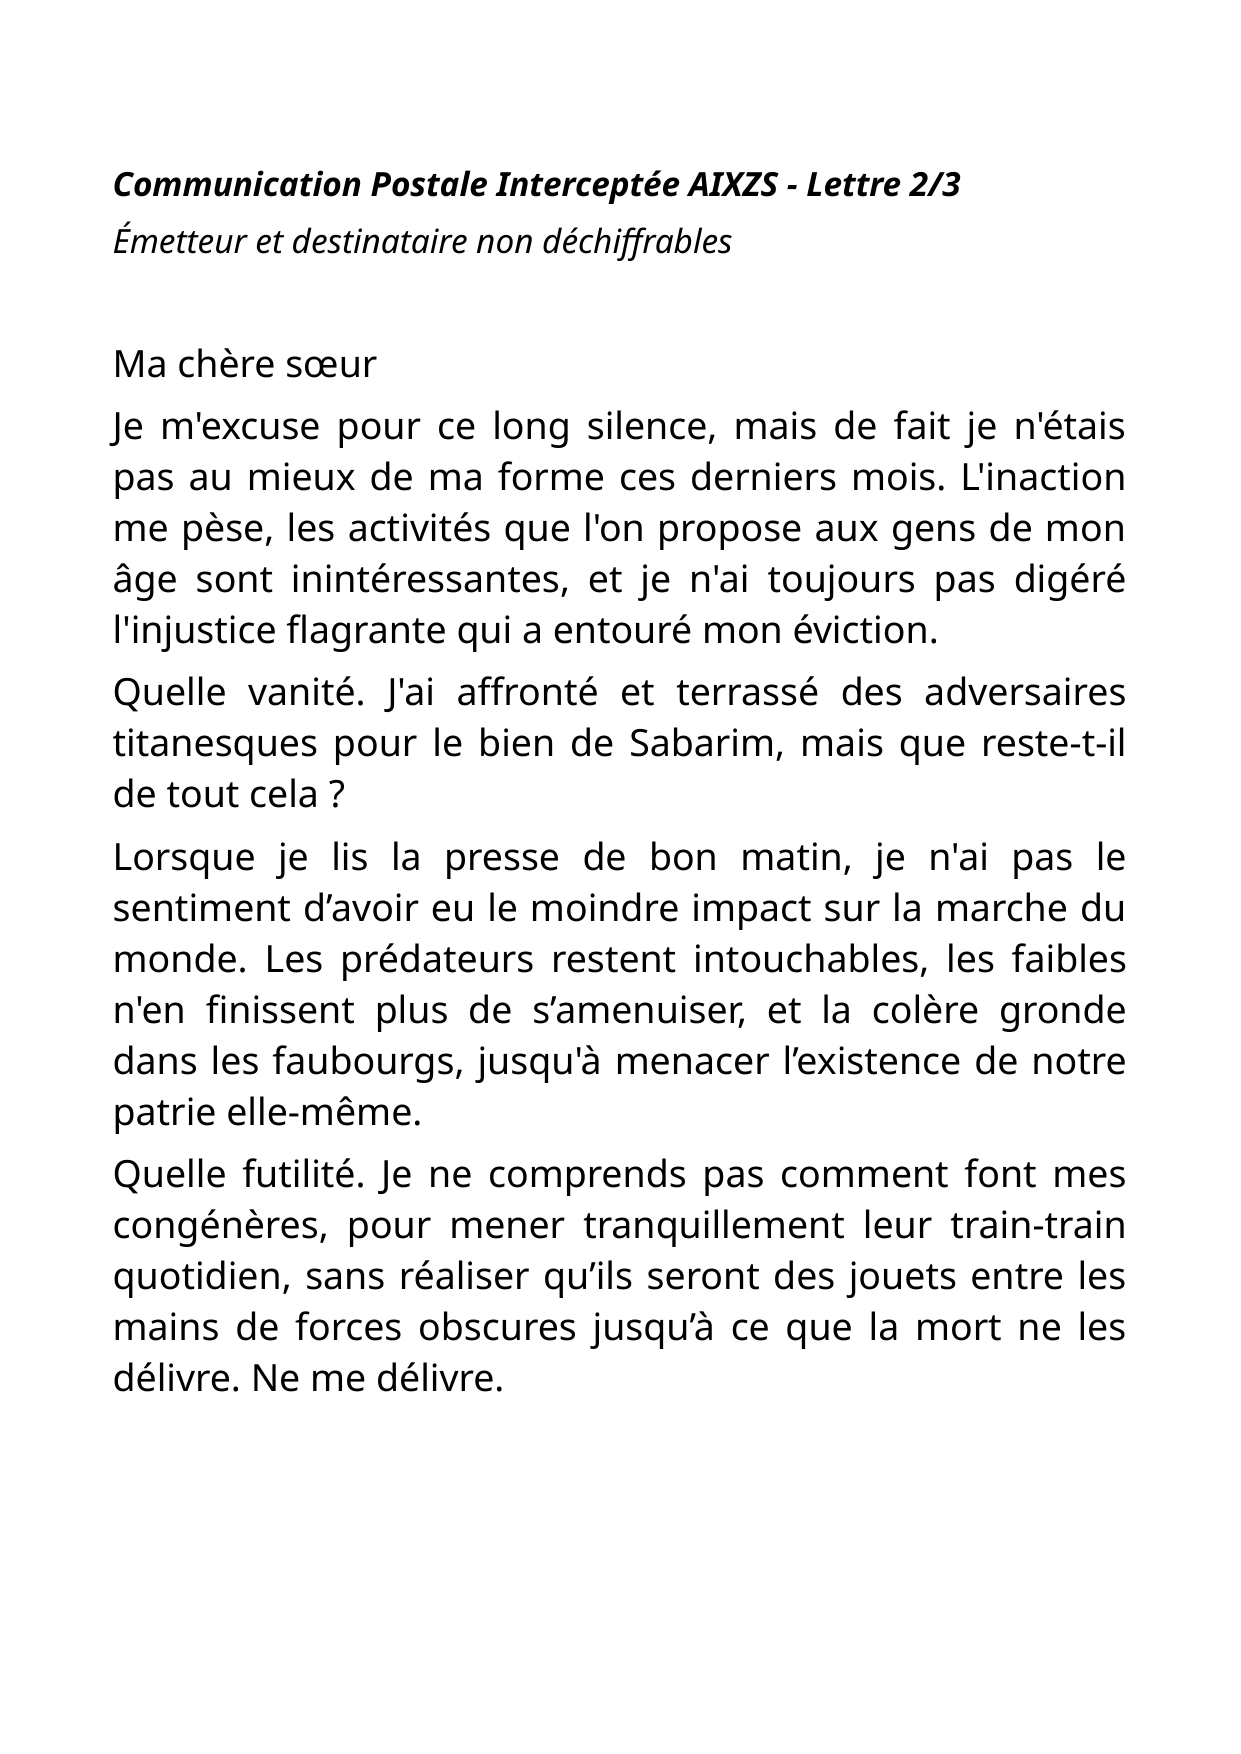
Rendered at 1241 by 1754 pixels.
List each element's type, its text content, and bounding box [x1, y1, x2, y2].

text Lorsque je lis la presse de bon matin, je n'ai pas le sentiment d’avoir eu le moindre impact sur la marche du monde. Les prédateurs restent intouchables, les faibles n'en finissent plus de s’amenuiser, et la colère gronde dans les faubourgs, jusqu'à menacer l’existence de notre patrie elle-même. [112, 830, 1128, 1136]
text Je m'excuse pour ce long silence, mais de fait je n'étais pas au mieux de ma forme ces derniers mois. L'inaction me pèse, les activités que l'on propose aux gens de mon âge sont inintéressantes, et je n'ai toujours pas digéré l'injustice flagrante qui a entouré mon éviction. [112, 399, 1128, 654]
text Quelle futilité. Je ne comprends pas comment font mes congénères, pour mener tranquillement leur train-train quotidien, sans réaliser qu’ils seront des jouets entre les mains de forces obscures jusqu’à ce que la mort ne les délivre. Ne me délivre. [112, 1147, 1128, 1403]
text Ma chère sœur [112, 337, 1128, 388]
text Émetteur et destinataire non déchiffrables [112, 218, 1128, 263]
text Quelle vanité. J'ai affronté et terrassé des adversaires titanesques pour le bien de Sabarim, mais que reste-t-il de tout cela ? [112, 666, 1128, 819]
text Communication Postale Interceptée AIXZS - Lettre 2/3 [112, 161, 1128, 207]
